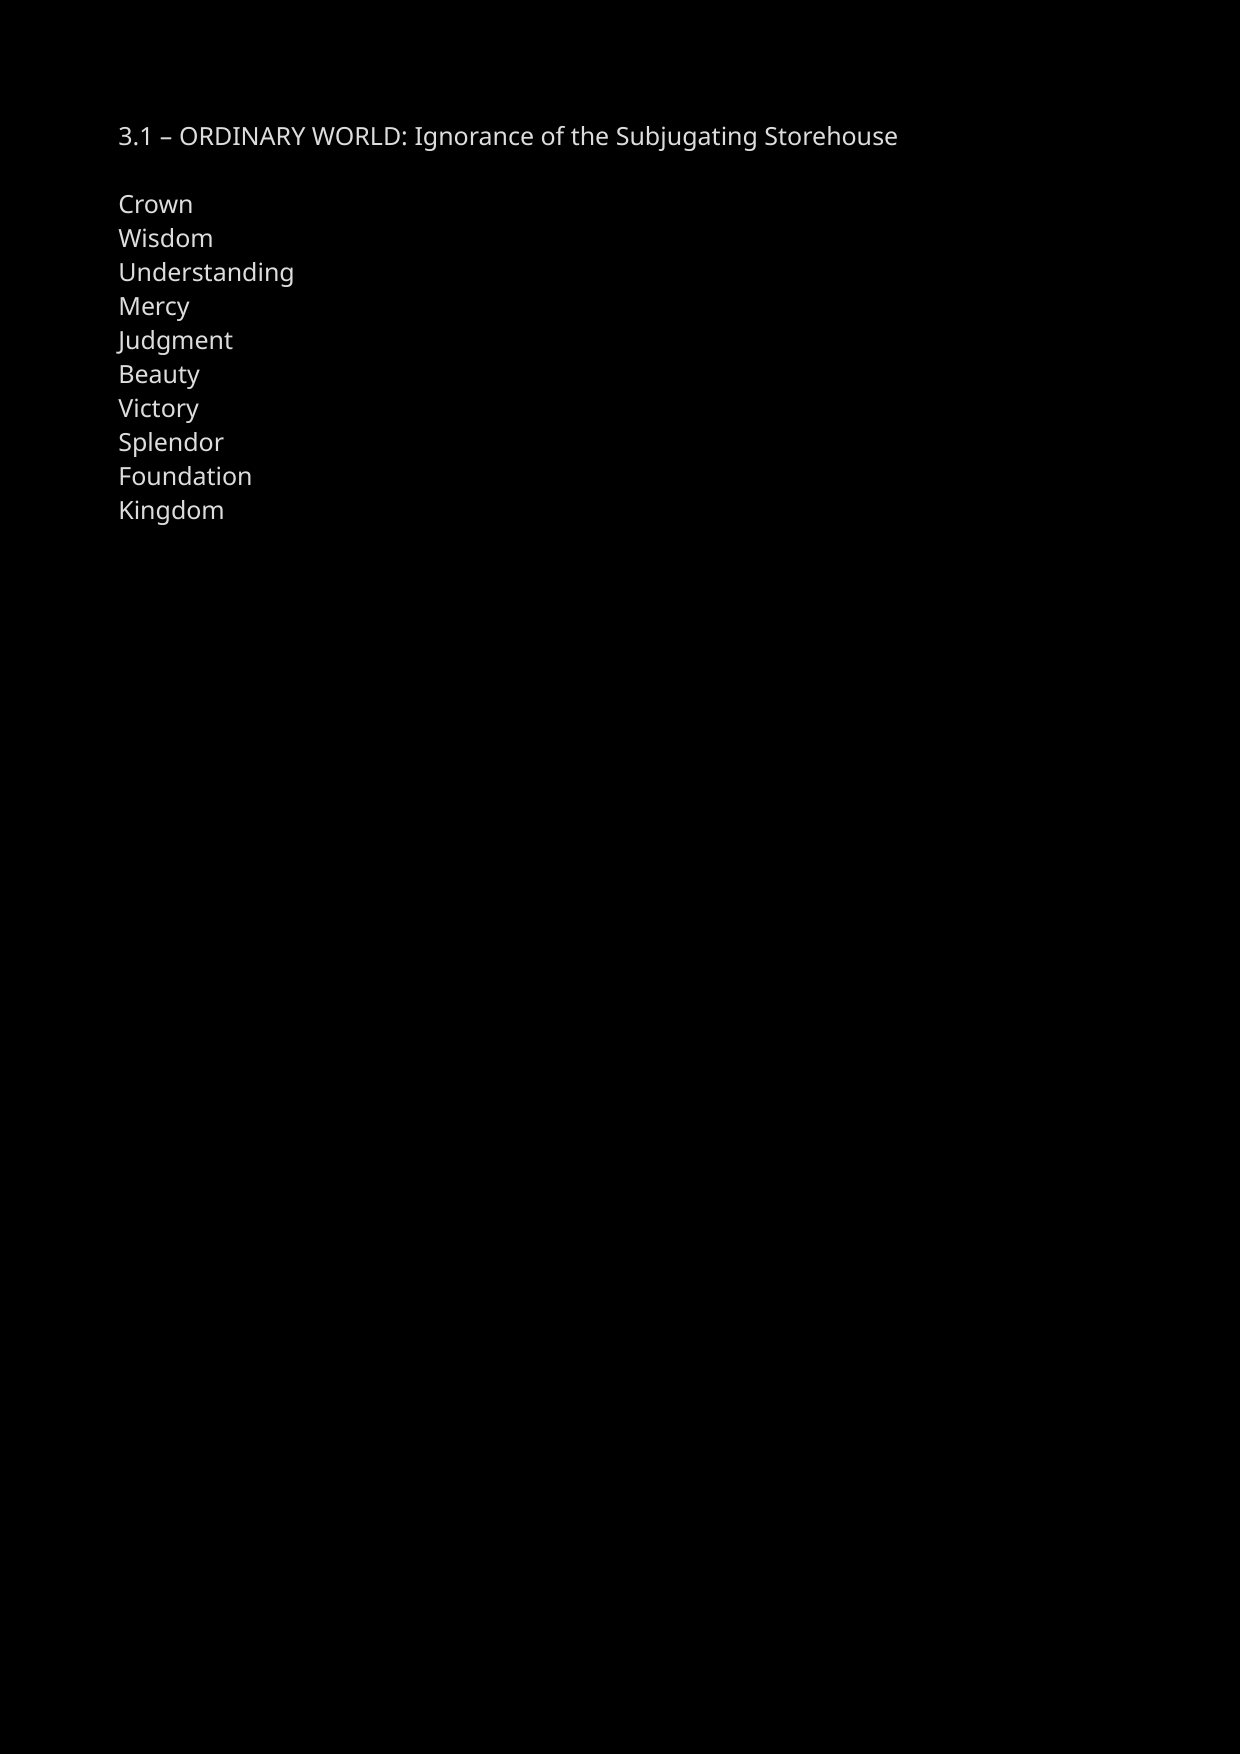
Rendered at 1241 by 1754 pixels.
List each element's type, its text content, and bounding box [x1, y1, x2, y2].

text 3.1 – ORDINARY WORLD: Ignorance of the Subjugating Storehouse [118, 118, 1122, 152]
text Splendor [118, 425, 1122, 459]
text Victory [118, 391, 1122, 425]
text Kingdom [118, 493, 1122, 527]
text Crown [118, 186, 1122, 220]
text Judgment [118, 322, 1122, 357]
text Understanding [118, 254, 1122, 288]
text Wisdom [118, 220, 1122, 254]
text Foundation [118, 459, 1122, 493]
text Mercy [118, 288, 1122, 322]
text Beauty [118, 357, 1122, 391]
